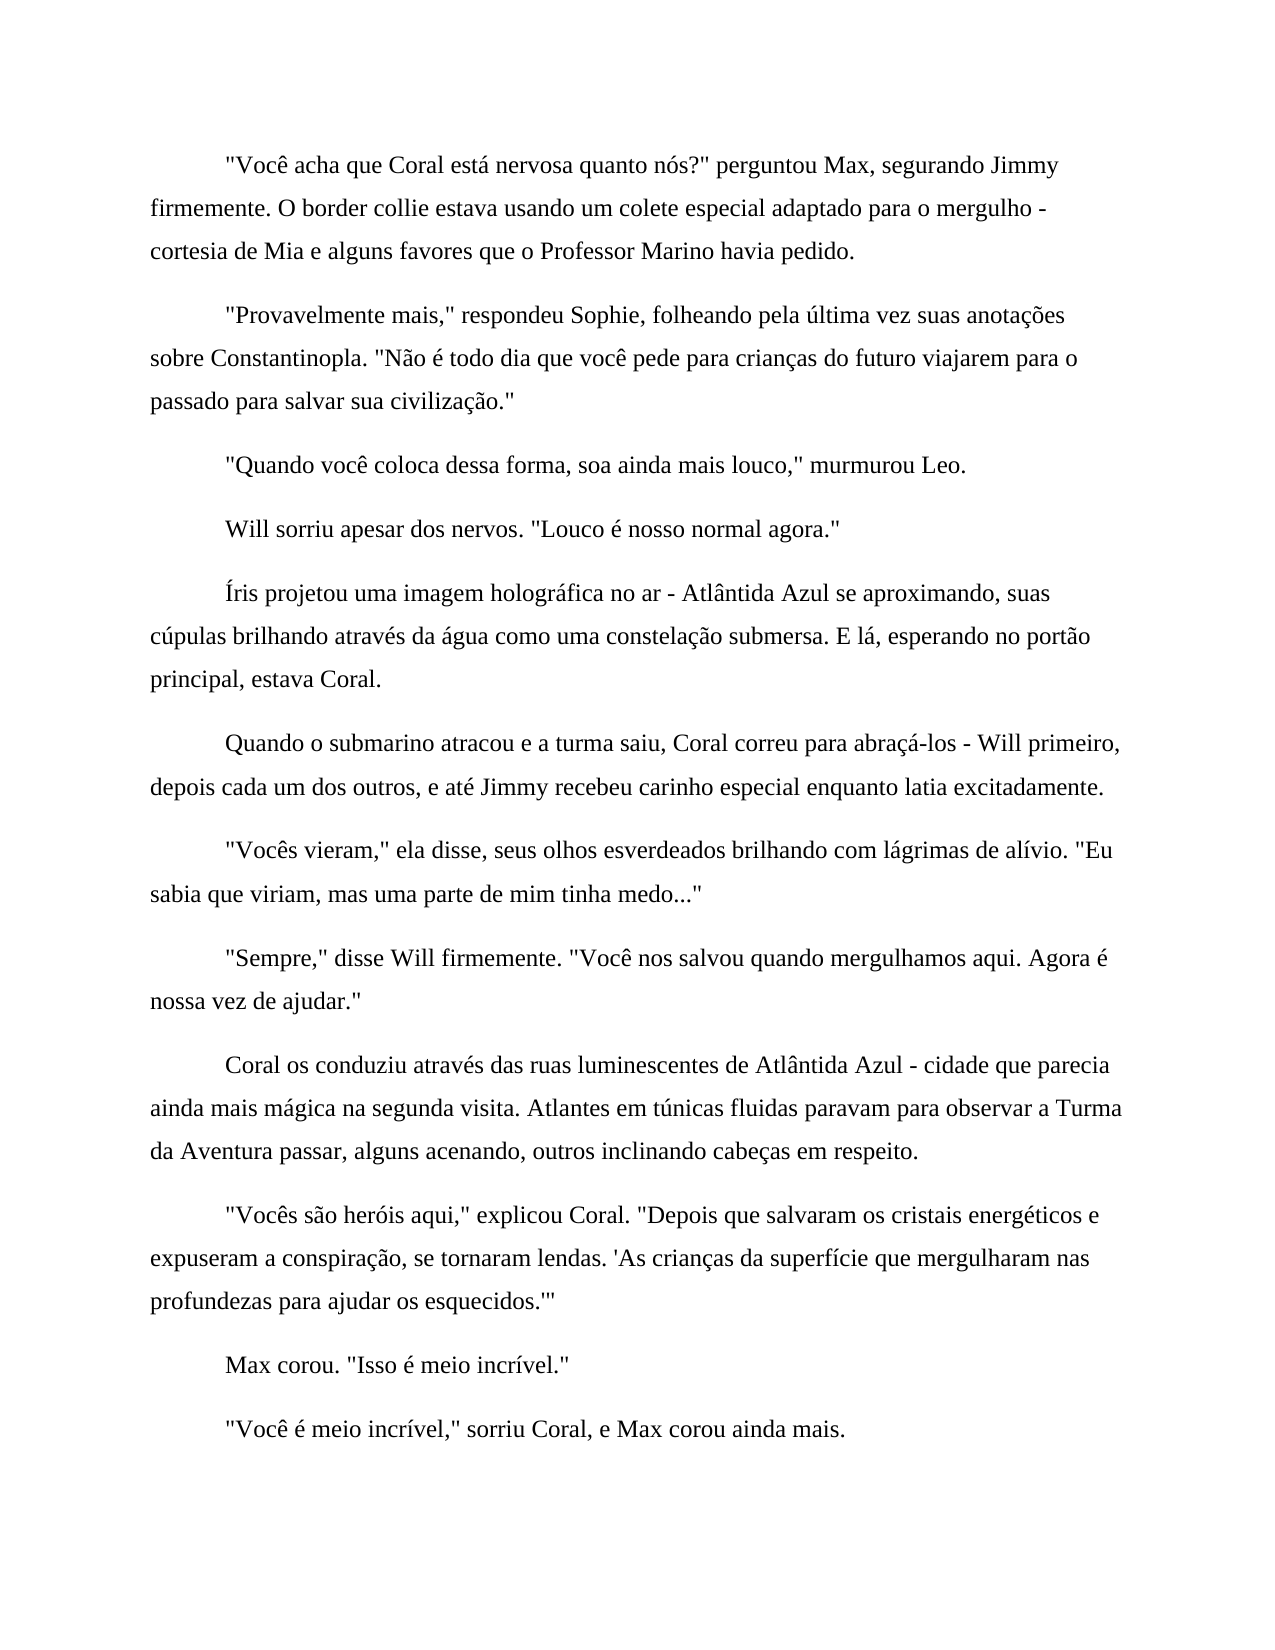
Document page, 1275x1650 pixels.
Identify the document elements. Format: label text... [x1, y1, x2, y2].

text "Vocês vieram," ela disse, seus olhos esverdeados brilhando com lágrimas de alívio. "Eu sabia que viriam, mas uma parte de mim tinha medo..." [150, 836, 1125, 907]
text Quando o submarino atracou e a turma saiu, Coral correu para abraçá-los - Will primeiro, depois cada um dos outros, e até Jimmy recebeu carinho especial enquanto latia excitadamente. [150, 728, 1125, 800]
text "Provavelmente mais," respondeu Sophie, folheando pela última vez suas anotações sobre Constantinopla. "Não é todo dia que você pede para crianças do futuro viajarem para o passado para salvar sua civilização." [150, 300, 1125, 415]
text Max corou. "Isso é meio incrível." [150, 1350, 1125, 1379]
text Will sorriu apesar dos nervos. "Louco é nosso normal agora." [150, 514, 1125, 543]
text "Quando você coloca dessa forma, soa ainda mais louco," murmurou Leo. [150, 450, 1125, 479]
text "Você acha que Coral está nervosa quanto nós?" perguntou Max, segurando Jimmy firmemente. O border collie estava usando um colete especial adaptado para o mergulho - cortesia de Mia e alguns favores que o Professor Marino havia pedido. [150, 150, 1125, 265]
text "Sempre," disse Will firmemente. "Você nos salvou quando mergulhamos aqui. Agora é nossa vez de ajudar." [150, 943, 1125, 1014]
text "Você é meio incrível," sorriu Coral, e Max corou ainda mais. [150, 1414, 1125, 1443]
text Íris projetou uma imagem holográfica no ar - Atlântida Azul se aproximando, suas cúpulas brilhando através da água como uma constelação submersa. E lá, esperando no portão principal, estava Coral. [150, 578, 1125, 693]
text "Vocês são heróis aqui," explicou Coral. "Depois que salvaram os cristais energéticos e expuseram a conspiração, se tornaram lendas. 'As crianças da superfície que mergulharam nas profundezas para ajudar os esquecidos.'" [150, 1200, 1125, 1315]
text Coral os conduziu através das ruas luminescentes de Atlântida Azul - cidade que parecia ainda mais mágica na segunda visita. Atlantes em túnicas fluidas paravam para observar a Turma da Aventura passar, alguns acenando, outros inclinando cabeças em respeito. [150, 1050, 1125, 1165]
